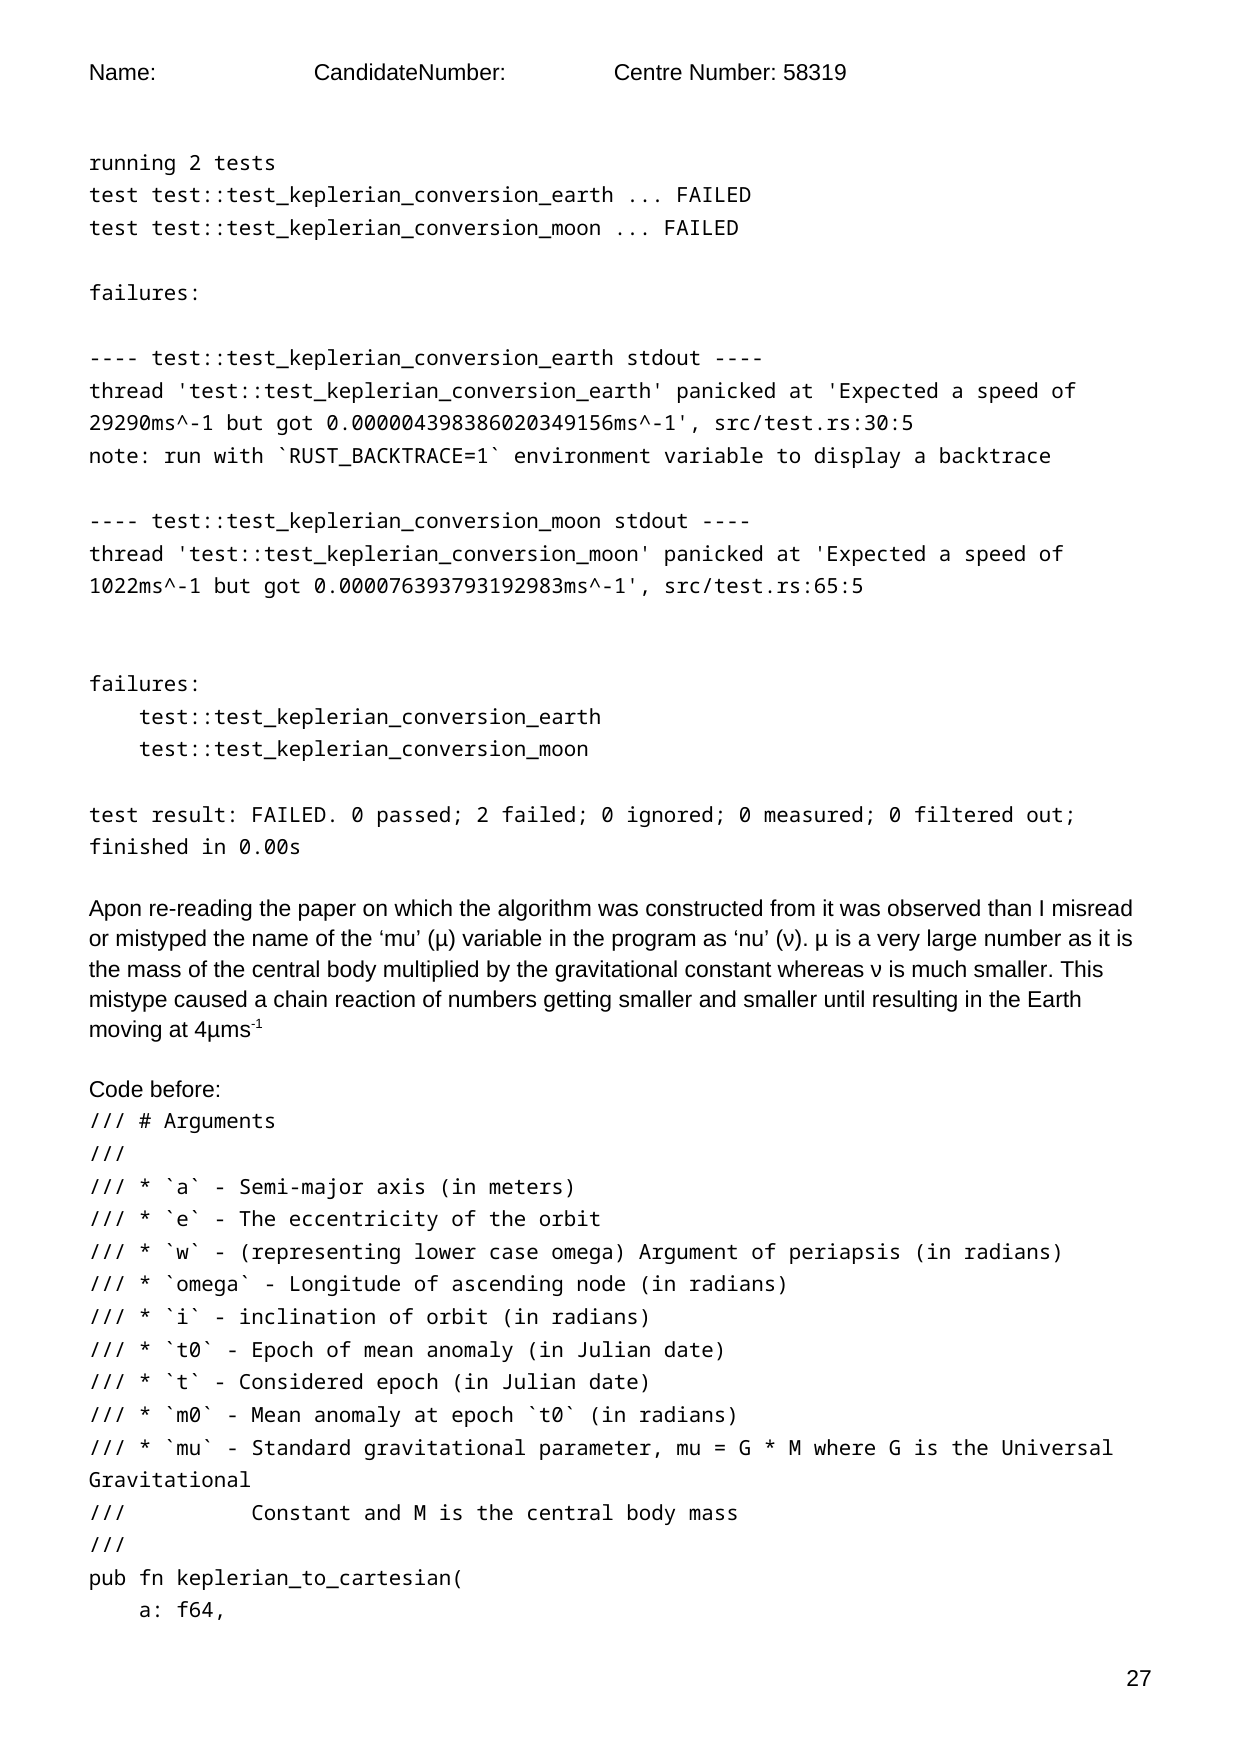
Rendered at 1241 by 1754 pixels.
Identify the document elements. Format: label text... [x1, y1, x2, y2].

text ---- test::test_keplerian_conversion_earth stdout ---- [88, 343, 1152, 372]
text a: f64, [88, 1596, 1152, 1624]
text test test::test_keplerian_conversion_moon ... FAILED [88, 213, 1152, 241]
text test result: FAILED. 0 passed; 2 failed; 0 ignored; 0 measured; 0 filtered out; finished in 0.00s [88, 800, 1152, 861]
text Apon re-reading the paper on which the algorithm was constructed from it was observed than I misread or mistyped the name of the ‘mu’ (µ) variable in the program as ‘nu’ (ν). µ is a very large number as it is the mass of the central body multiplied by the gravitational constant whereas ν is much smaller. This mistype caused a chain reaction of numbers getting smaller and smaller until resulting in the Earth moving at 4µms-1 [88, 895, 1152, 1042]
text running 2 tests [88, 148, 1152, 176]
text failures: [88, 669, 1152, 698]
text /// * `w` - (representing lower case omega) Argument of periapsis (in radians) [88, 1237, 1152, 1265]
text /// * `mu` - Standard gravitational parameter, mu = G * M where G is the Universal Gravitational [88, 1433, 1152, 1494]
text ---- test::test_keplerian_conversion_moon stdout ---- [88, 506, 1152, 535]
text test test::test_keplerian_conversion_earth ... FAILED [88, 180, 1152, 209]
text pub fn keplerian_to_cartesian( [88, 1563, 1152, 1591]
text /// * `i` - inclination of orbit (in radians) [88, 1302, 1152, 1331]
text test::test_keplerian_conversion_moon [88, 734, 1152, 763]
text /// Constant and M is the central body mass [88, 1498, 1152, 1526]
text thread 'test::test_keplerian_conversion_earth' panicked at 'Expected a speed of 29290ms^-1 but got 0.000004398386020349156ms^-1', src/test.rs:30:5 [88, 376, 1152, 437]
text /// * `e` - The eccentricity of the orbit [88, 1204, 1152, 1233]
text note: run with `RUST_BACKTRACE=1` environment variable to display a backtrace [88, 441, 1152, 469]
text /// * `omega` - Longitude of ascending node (in radians) [88, 1269, 1152, 1298]
text /// [88, 1139, 1152, 1168]
text /// * `t` - Considered epoch (in Julian date) [88, 1367, 1152, 1396]
text failures: [88, 278, 1152, 306]
text /// * `m0` - Mean anomaly at epoch `t0` (in radians) [88, 1400, 1152, 1428]
text Code before: [88, 1076, 1152, 1103]
text /// * `t0` - Epoch of mean anomaly (in Julian date) [88, 1335, 1152, 1363]
text /// # Arguments [88, 1107, 1152, 1135]
text thread 'test::test_keplerian_conversion_moon' panicked at 'Expected a speed of 1022ms^-1 but got 0.000076393793192983ms^-1', src/test.rs:65:5 [88, 539, 1152, 600]
text /// [88, 1530, 1152, 1559]
text /// * `a` - Semi-major axis (in meters) [88, 1172, 1152, 1200]
text test::test_keplerian_conversion_earth [88, 702, 1152, 730]
